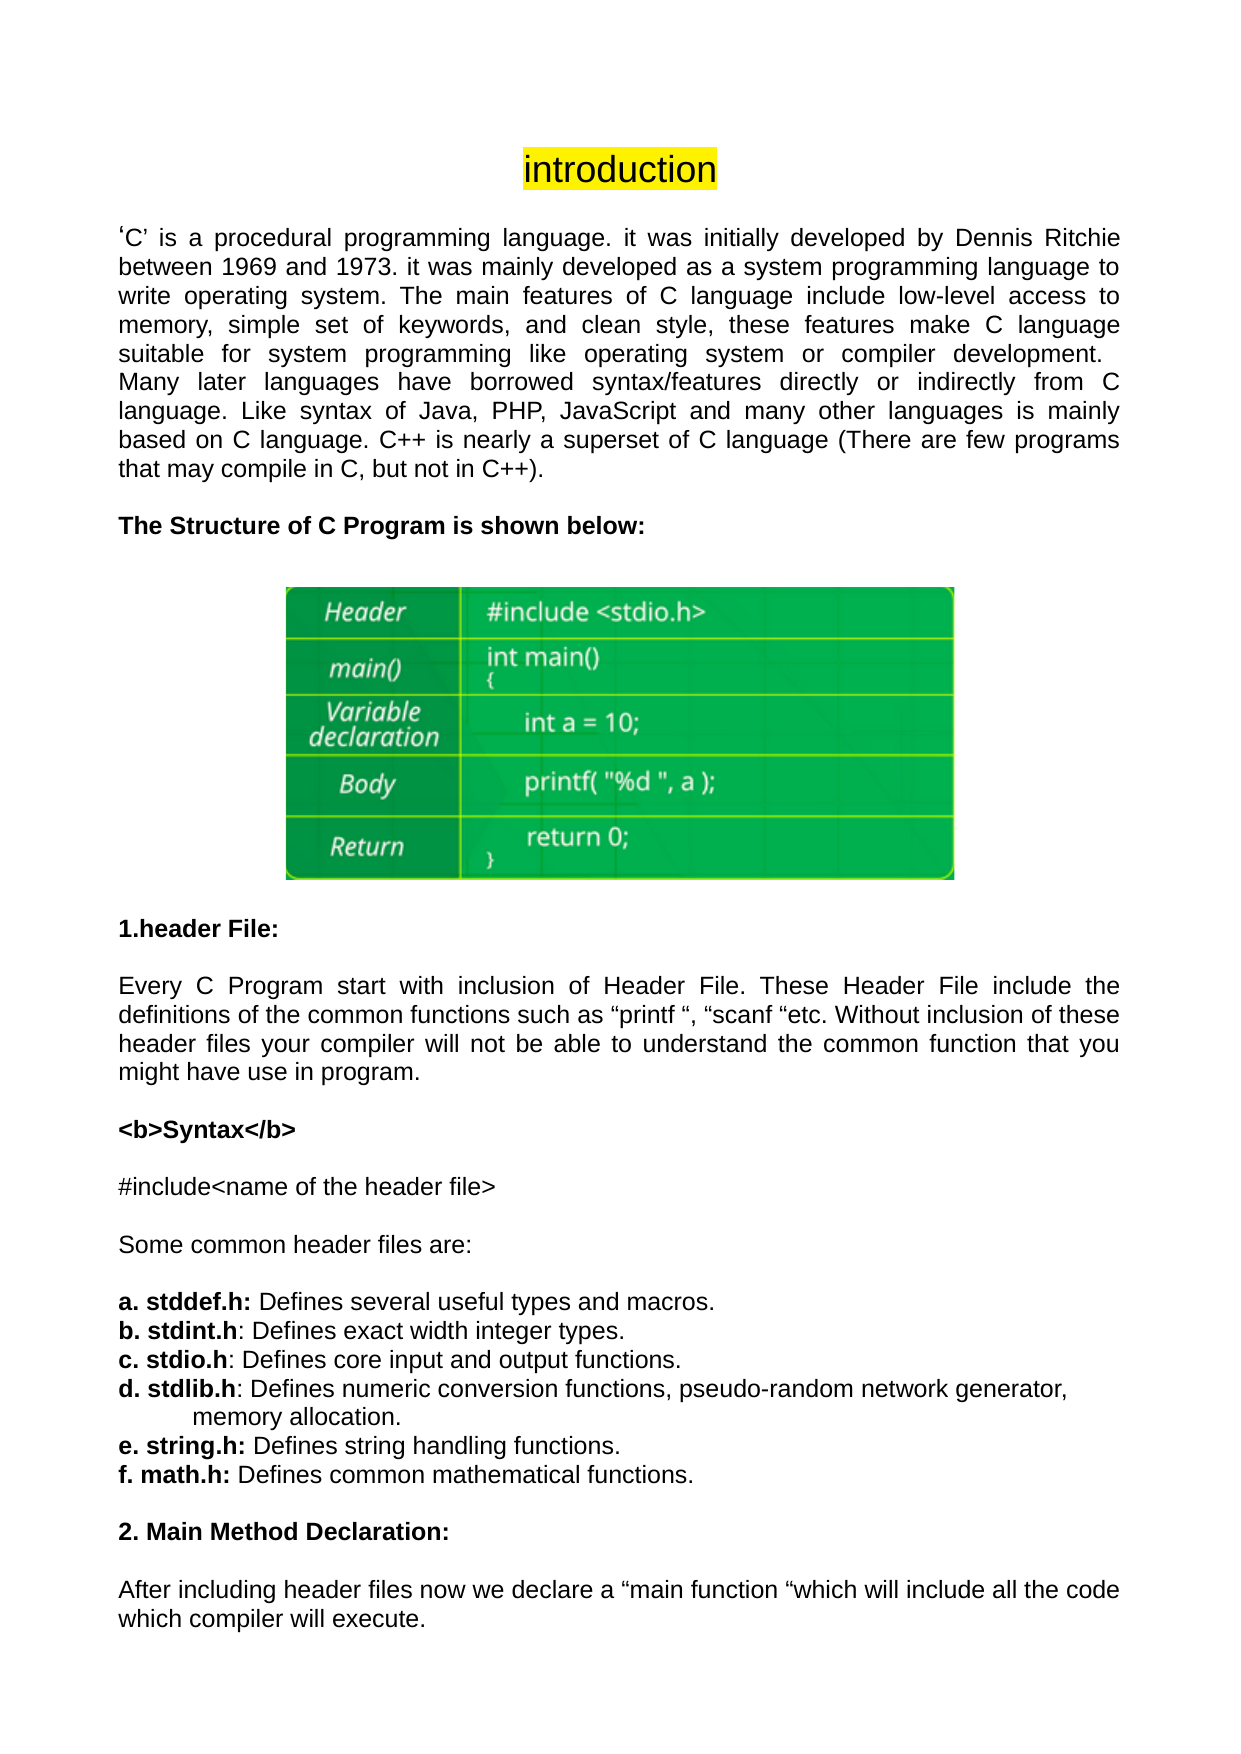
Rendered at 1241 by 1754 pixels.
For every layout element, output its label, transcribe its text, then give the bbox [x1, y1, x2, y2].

text <b>Syntax</b> [118, 1115, 1122, 1143]
text a. stddef.h: Defines several useful types and macros. [118, 1287, 1122, 1316]
text e. string.h: Defines string handling functions. [118, 1431, 1122, 1460]
text After including header files now we declare a “main function “which will include all the code which compiler will execute. [118, 1575, 1122, 1632]
text c. stdio.h: Defines core input and output functions. [118, 1345, 1122, 1373]
text d. stdlib.h: Defines numeric conversion functions, pseudo-random network generator, memory allocation. [118, 1373, 1122, 1431]
text The Structure of C Program is shown below: [118, 511, 1122, 540]
text ‘C’ is a procedural programming language. it was initially developed by Dennis Ritchie between 1969 and 1973. it was mainly developed as a system programming language to write operating system. The main features of C language include low-level access to memory, simple set of keywords, and clean style, these features make C language suitable for system programming like operating system or compiler development. Many later languages have borrowed syntax/features directly or indirectly from C language. Like syntax of Java, PHP, JavaScript and many other languages is mainly based on C language. C++ is nearly a superset of C language (There are few programs that may compile in C, but not in C++). [118, 219, 1122, 482]
text Some common header files are: [118, 1230, 1122, 1258]
text 2. Main Method Declaration: [118, 1517, 1122, 1546]
text f. math.h: Defines common mathematical functions. [118, 1460, 1122, 1488]
text #include<name of the header file> [118, 1172, 1122, 1201]
text ­1.header File: [118, 913, 1122, 942]
text Every C Program start with inclusion of Header File. These Header File include the definitions of the common functions such as “printf “, “scanf “etc. Without inclusion of these header files your compiler will not be able to understand the common function that you might have use in program. [118, 971, 1122, 1086]
text introduction [118, 147, 1122, 190]
text b. stdint.h: Defines exact width integer types. [118, 1316, 1122, 1345]
